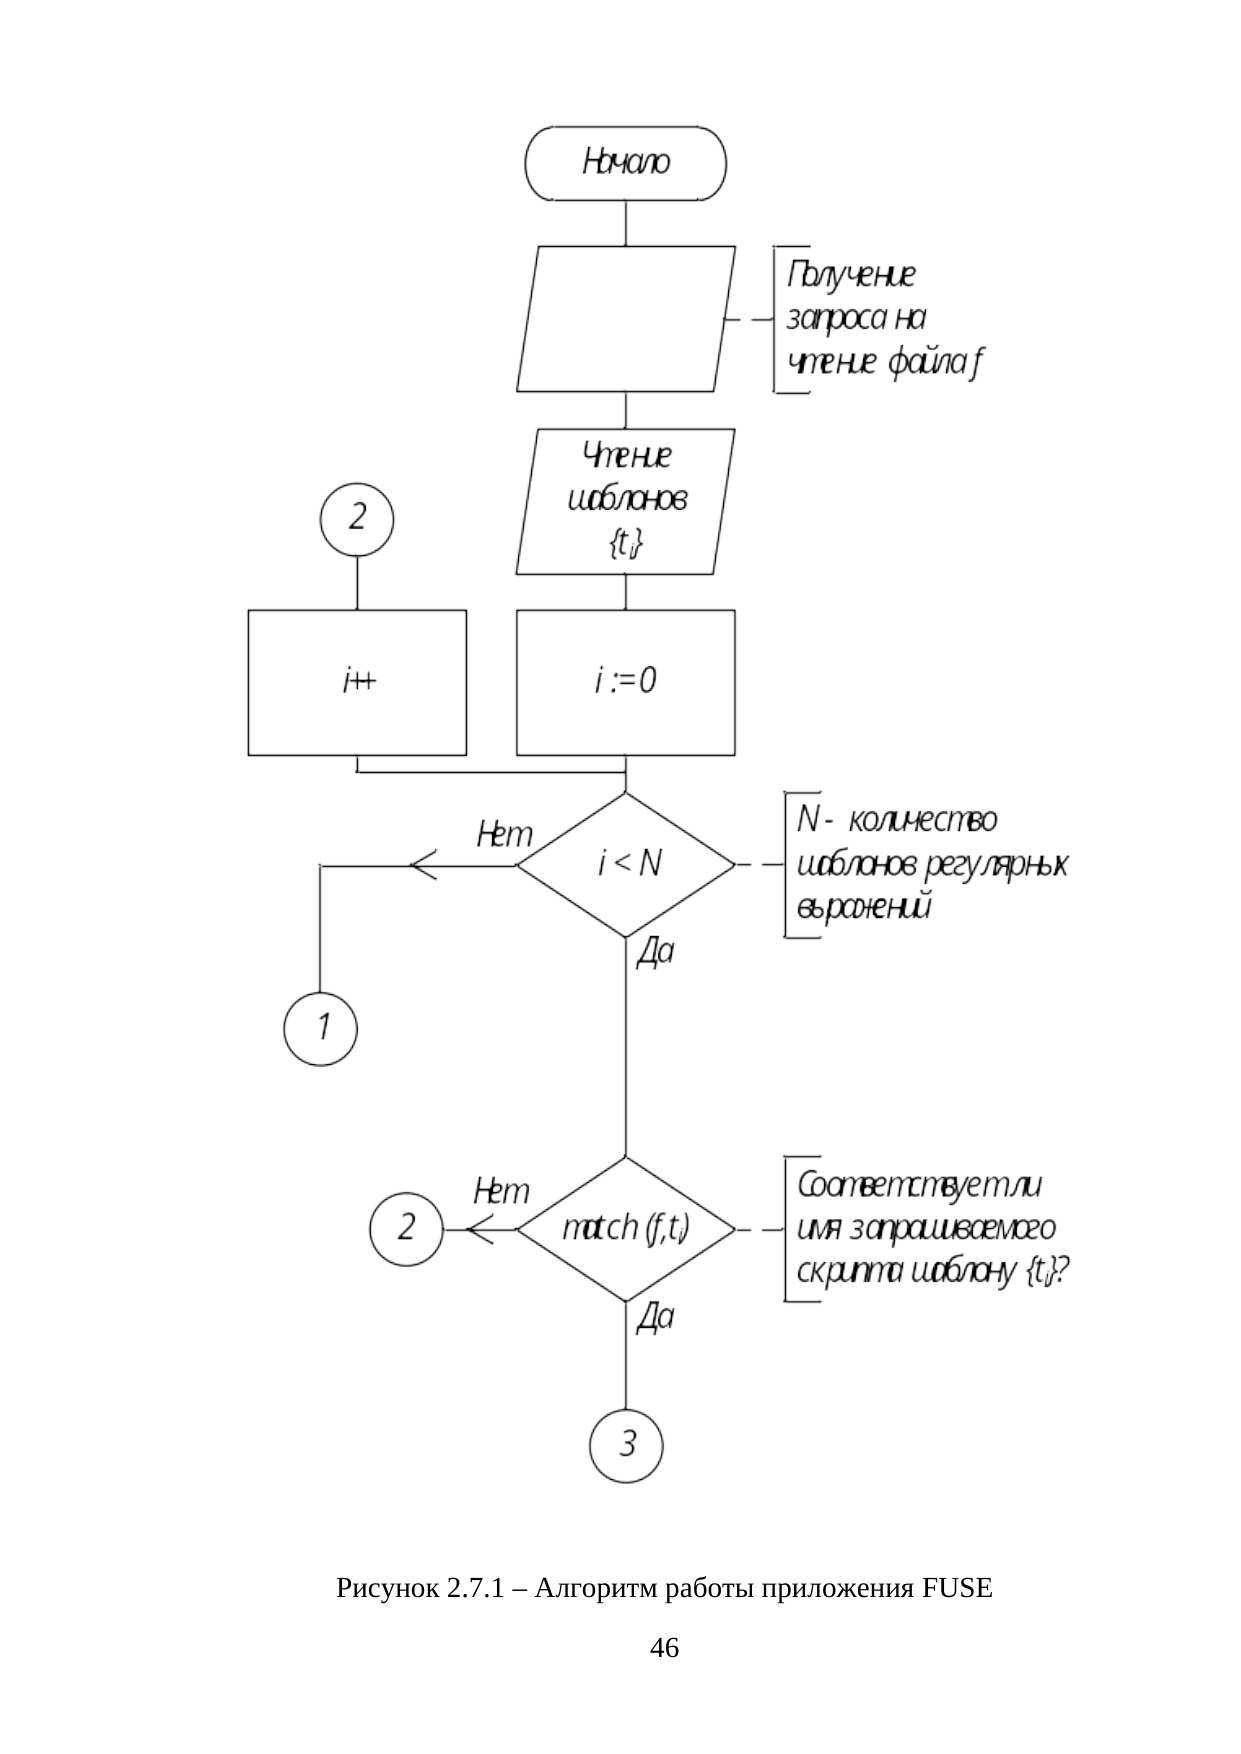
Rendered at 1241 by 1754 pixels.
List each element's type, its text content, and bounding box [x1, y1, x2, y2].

text Рисунок 2.7.1 – Алгоритм работы приложения FUSE [177, 1570, 1152, 1603]
